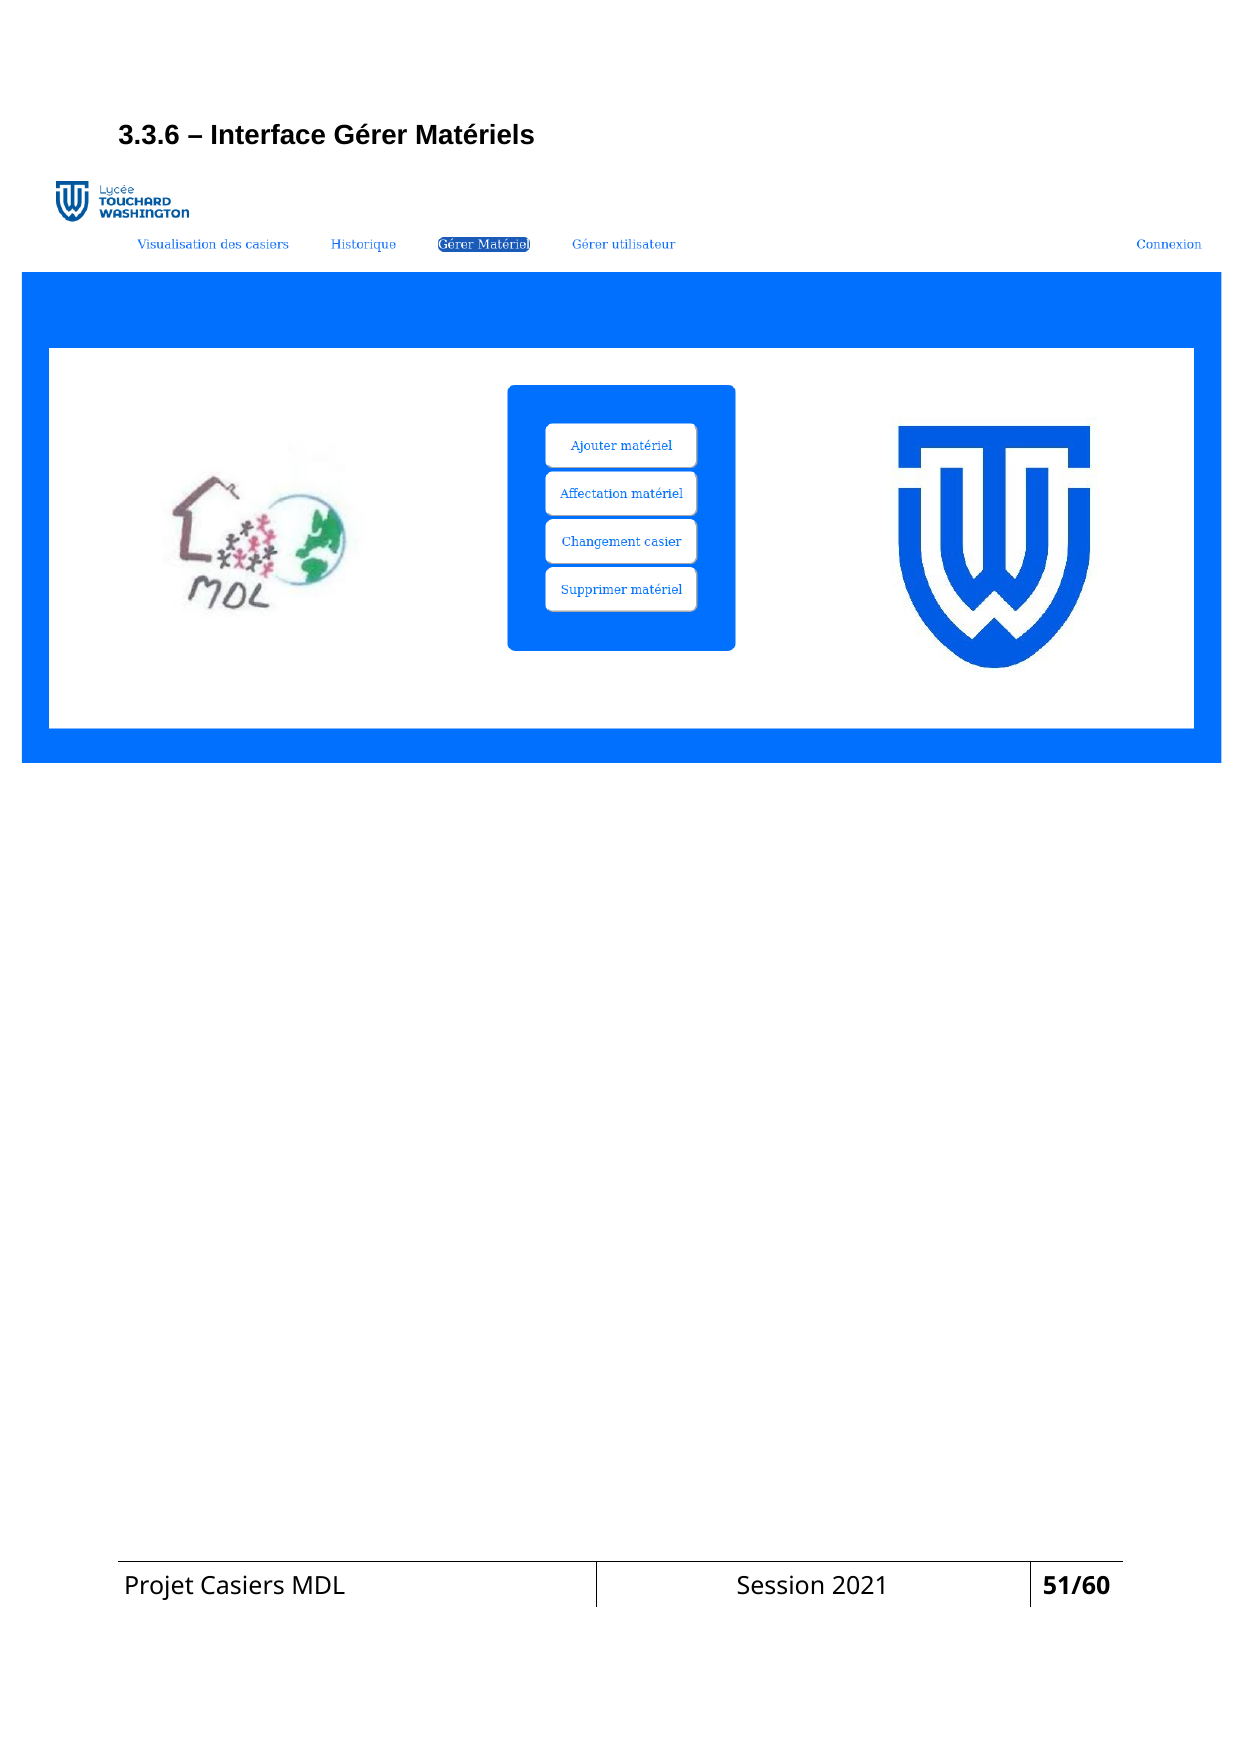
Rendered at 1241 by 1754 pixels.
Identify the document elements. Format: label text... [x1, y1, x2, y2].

subtitle 3.3.6 – Interface Gérer Matériels [118, 118, 1122, 150]
picture [21, 161, 1222, 763]
